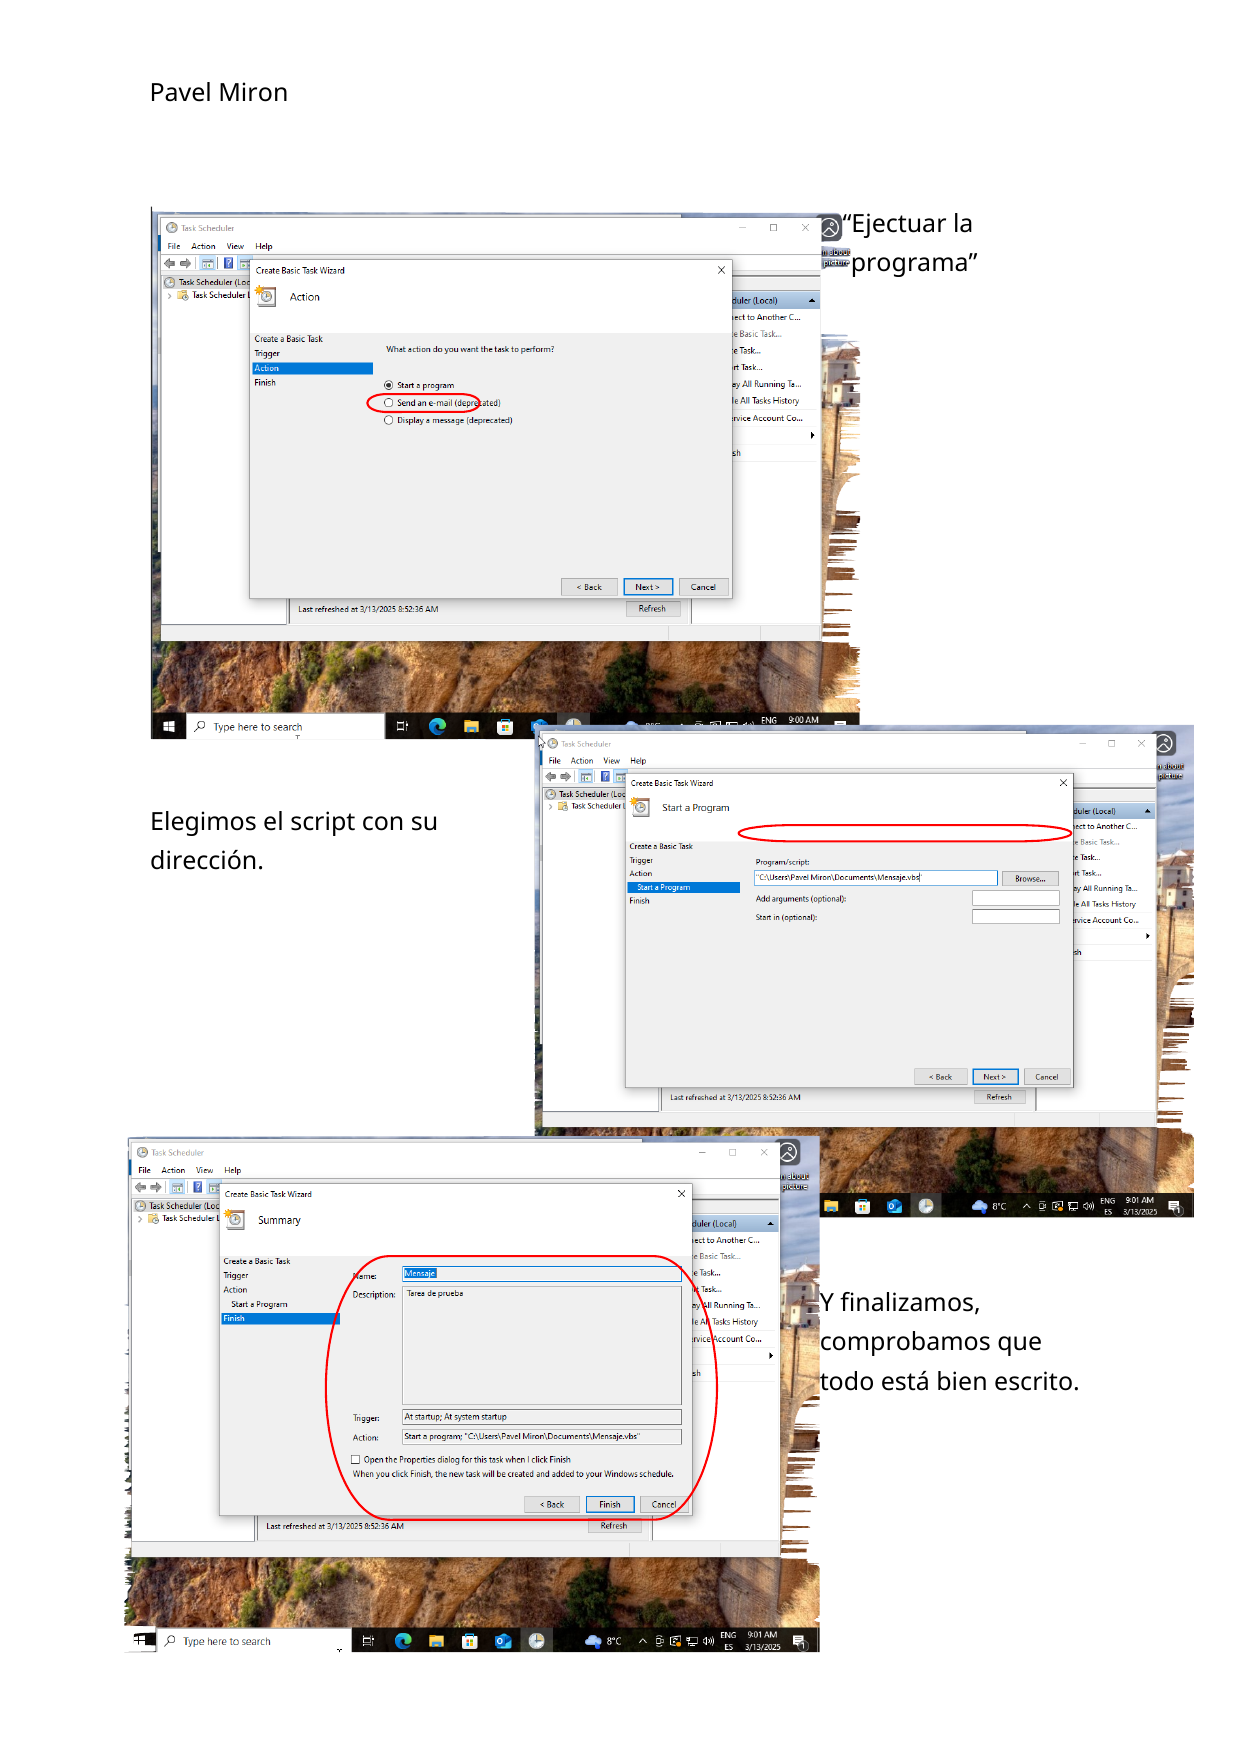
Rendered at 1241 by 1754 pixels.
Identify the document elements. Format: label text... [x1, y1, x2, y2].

text “Ejectuar la programa” [153, 206, 1090, 279]
text Y finalizamos, comprobamos que todo está bien escrito. [814, 1285, 1090, 1397]
text Elegimos el script con su dirección. [150, 803, 534, 877]
